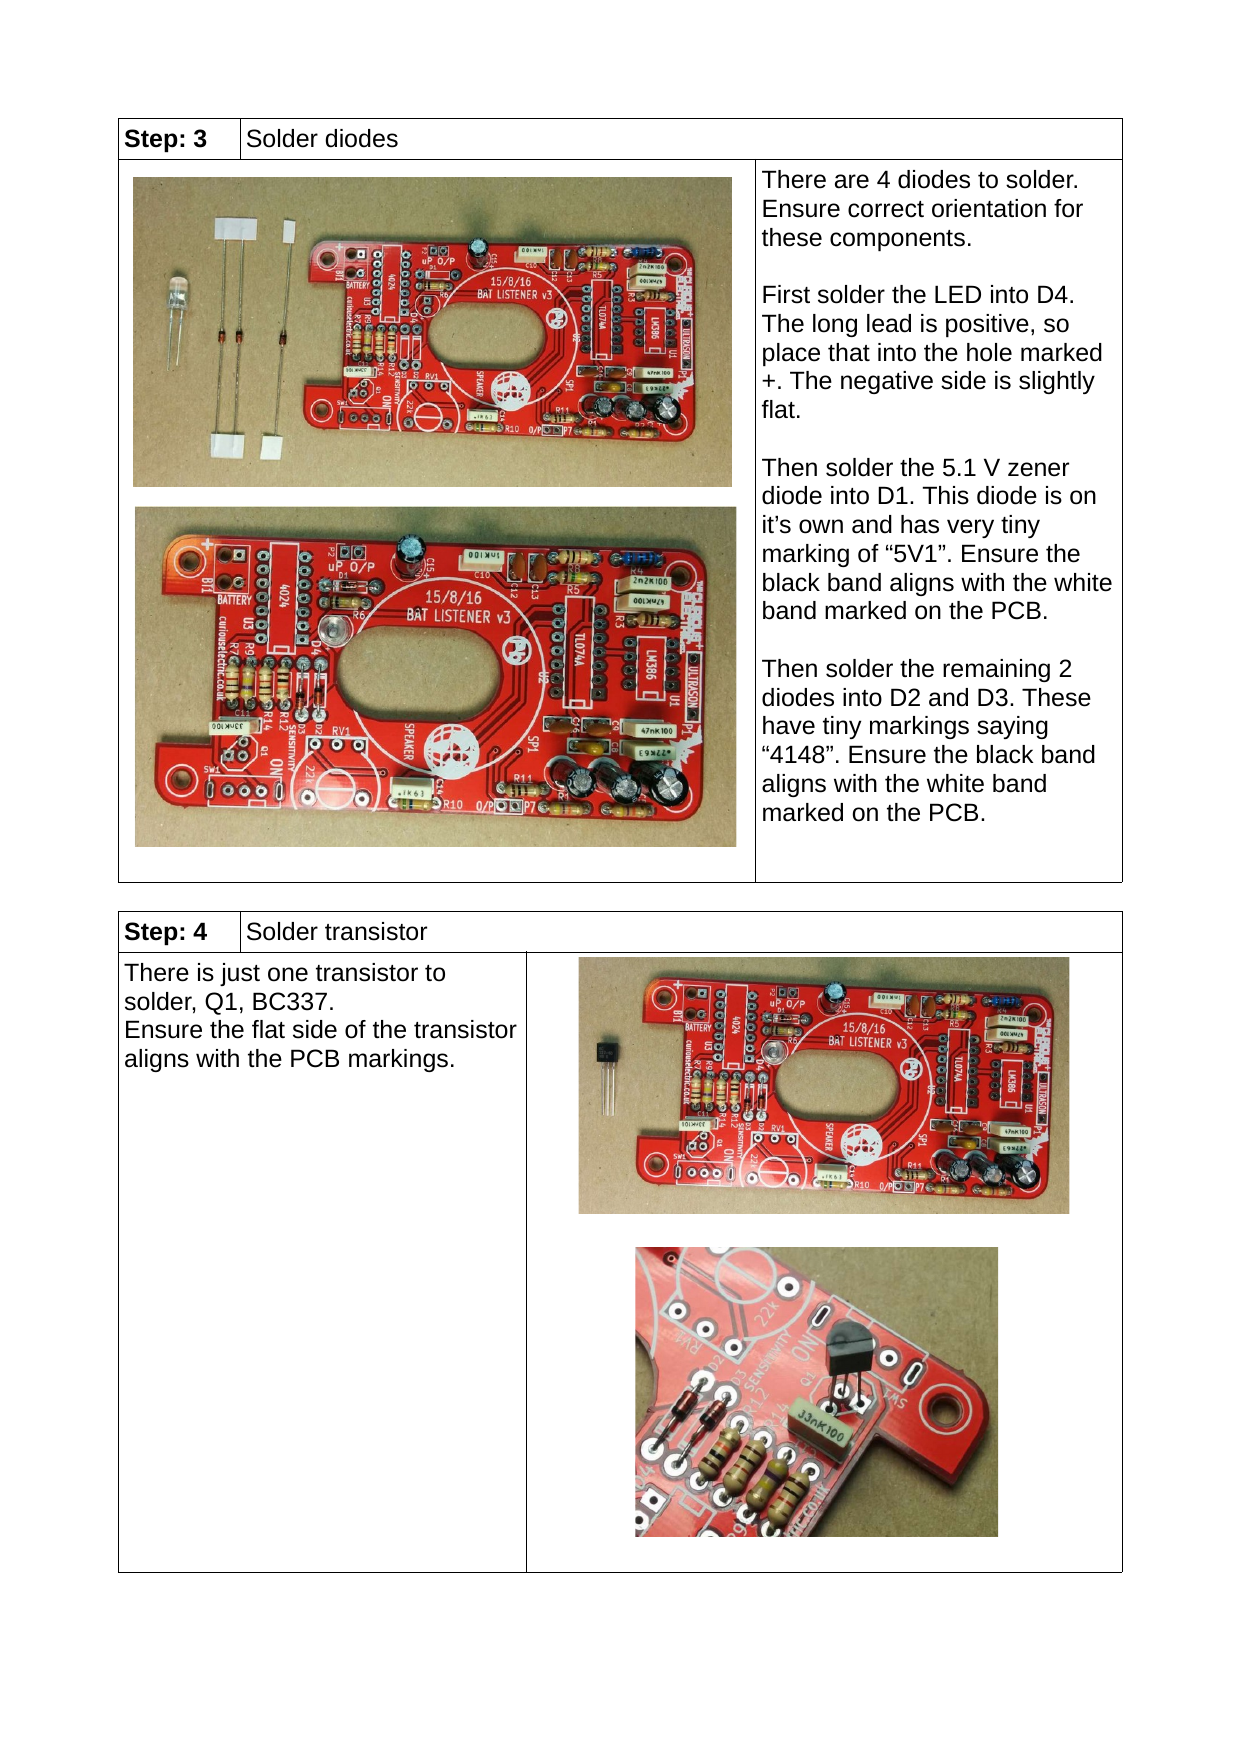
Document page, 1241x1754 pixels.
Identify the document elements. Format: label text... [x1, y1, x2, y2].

table_cell [527, 953, 1122, 1572]
picture [134, 506, 737, 847]
picture [635, 1247, 999, 1537]
table_cell [119, 160, 755, 881]
table_cell There are 4 diodes to solder. Ensure correct orientation for these components. First solder the LED into D4. The long lead is positive, so place that into the hole marked +. The negative side is slightly flat. Then solder the 5.1 V zener diode into D1. This diode is on it’s own and has very tiny marking of “5V1”. Ensure the black band aligns with the white band marked on the PCB. Then solder the remaining 2 diodes into D2 and D3. These have tiny markings saying “4148”. Ensure the black band aligns with the white band marked on the PCB. [756, 160, 1122, 881]
picture [133, 177, 732, 487]
table_header Step: 3 [119, 119, 240, 159]
table_header Step: 4 [119, 912, 240, 951]
table_header Solder transistor [241, 912, 1122, 951]
picture [578, 957, 1070, 1214]
table_cell There is just one transistor to solder, Q1, BC337. Ensure the flat side of the transistor aligns with the PCB markings. [119, 953, 526, 1572]
table_header Solder diodes [241, 119, 1122, 159]
